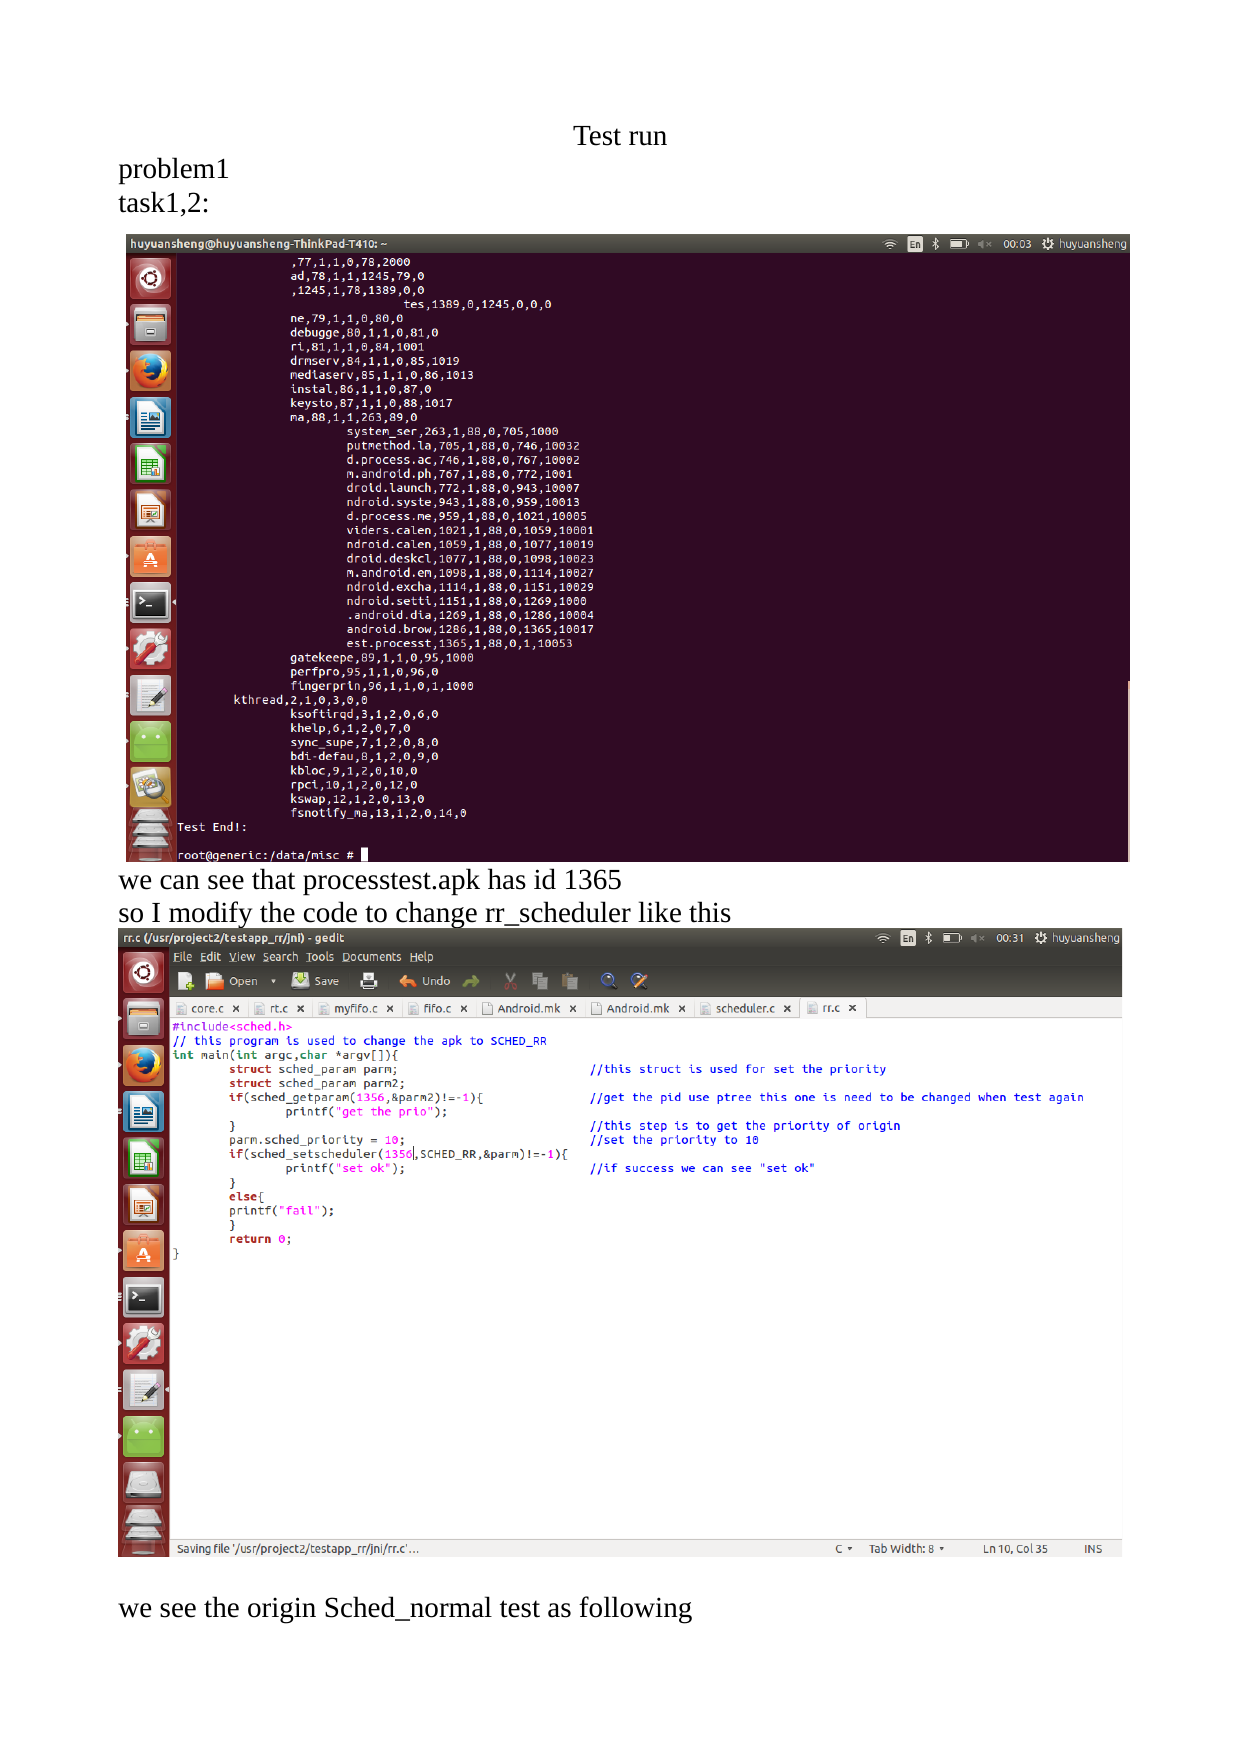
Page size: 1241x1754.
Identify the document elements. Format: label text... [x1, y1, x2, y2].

text we see the origin Sched_normal test as following [118, 1590, 1122, 1623]
text task1,2: [118, 185, 1122, 219]
picture [118, 928, 1123, 1557]
text so I modify the code to change rr_scheduler like this [118, 895, 1122, 928]
picture [126, 234, 1130, 862]
text problem1 [118, 152, 1122, 185]
text we can see that processtest.apk has id 1365 [118, 219, 1122, 895]
text Test run [118, 118, 1122, 152]
